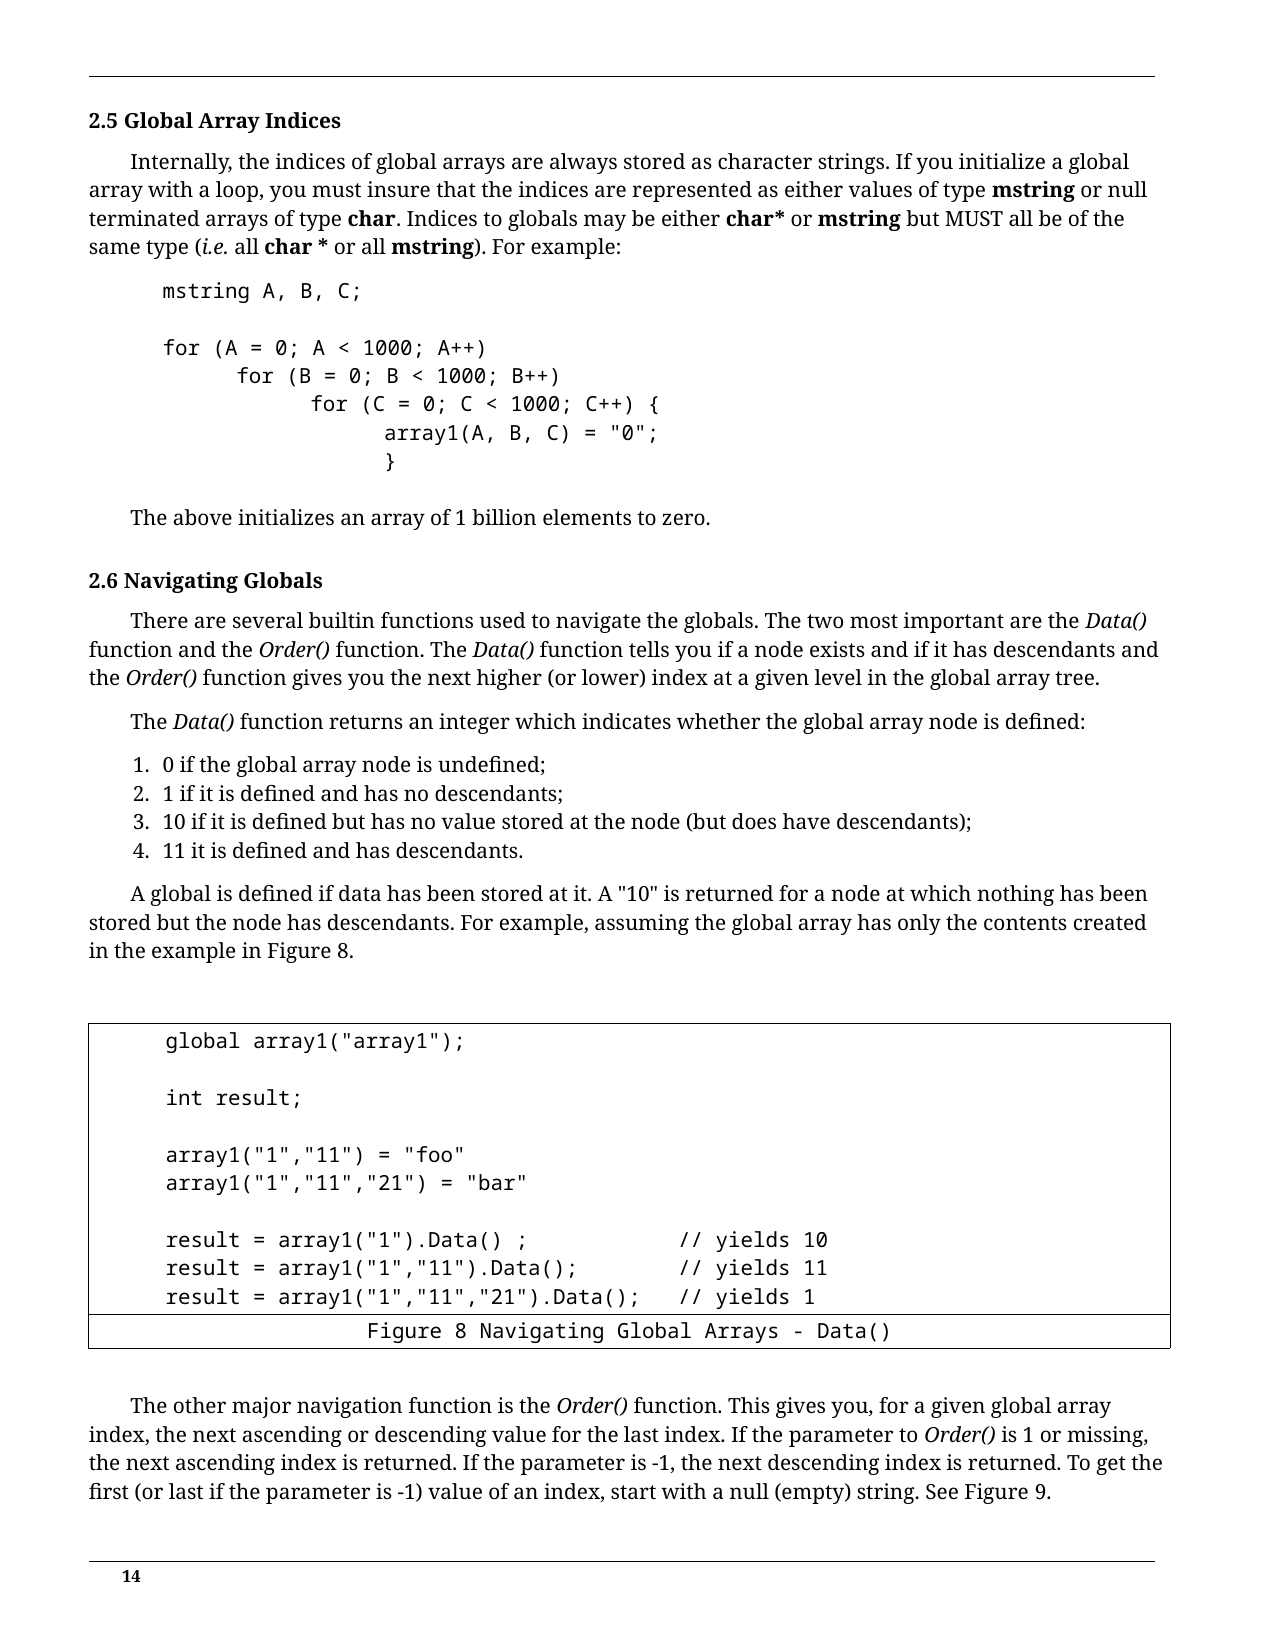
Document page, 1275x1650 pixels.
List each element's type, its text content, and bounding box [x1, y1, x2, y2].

text for (B = 0; B < 1000; B++) [236, 361, 1170, 389]
text The Data() function returns an integer which indicates whether the global array node is defined: [88, 707, 1170, 735]
text A global is defined if data has been stored at it. A "10" is returned for a node at which nothing has been stored but the node has descendants. For example, assuming the global array has only the contents created in the example in Figure 8. [88, 879, 1170, 964]
text for (A = 0; A < 1000; A++) [162, 333, 1170, 361]
subtitle Navigating Globals [88, 566, 1170, 595]
subtitle Global Array Indices [88, 107, 1170, 135]
text There are several builtin functions used to navigate the globals. The two most important are the Data() function and the Order() function. The Data() function tells you if a node exists and if it has descendants and the Order() function gives you the next higher (or lower) index at a given level in the global array tree. [88, 607, 1170, 692]
text mstring A, B, C; [162, 276, 1170, 304]
table_cell Figure 8 Navigating Global Arrays - Data() [89, 1315, 1170, 1348]
list 1 if it is defined and has no descendants; [133, 779, 1170, 807]
text Internally, the indices of global arrays are always stored as character strings. If you initialize a global array with a loop, you must insure that the indices are represented as either values of type mstring or null terminated arrays of type char. Indices to globals may be either char* or mstring but MUST all be of the same type (i.e. all char * or all mstring). For example: [88, 147, 1170, 261]
text array1(A, B, C) = "0"; [384, 418, 1170, 446]
list 0 if the global array node is undefined; [133, 750, 1170, 779]
list 10 if it is defined but has no value stored at the node (but does have descendants); [133, 807, 1170, 836]
text } [384, 446, 1170, 475]
text for (C = 0; C < 1000; C++) { [310, 389, 1170, 418]
text The other major navigation function is the Order() function. This gives you, for a given global array index, the next ascending or descending value for the last index. If the parameter to Order() is 1 or missing, the next ascending index is returned. If the parameter is -1, the next descending index is returned. To get the first (or last if the parameter is -1) value of an index, start with a null (empty) string. See Figure 9. [88, 1392, 1170, 1505]
text The above initializes an array of 1 billion elements to zero. [88, 503, 1170, 532]
list 11 it is defined and has descendants. [133, 836, 1170, 864]
table_header global array1("array1"); int result; array1("1","11") = "foo" array1("1","11","21") = "bar" result = array1("1").Data() ; // yields 10 result = array1("1","11").Data(); // yields 11 result = array1("1","11","21").Data(); // yields 1 [89, 1024, 1170, 1313]
